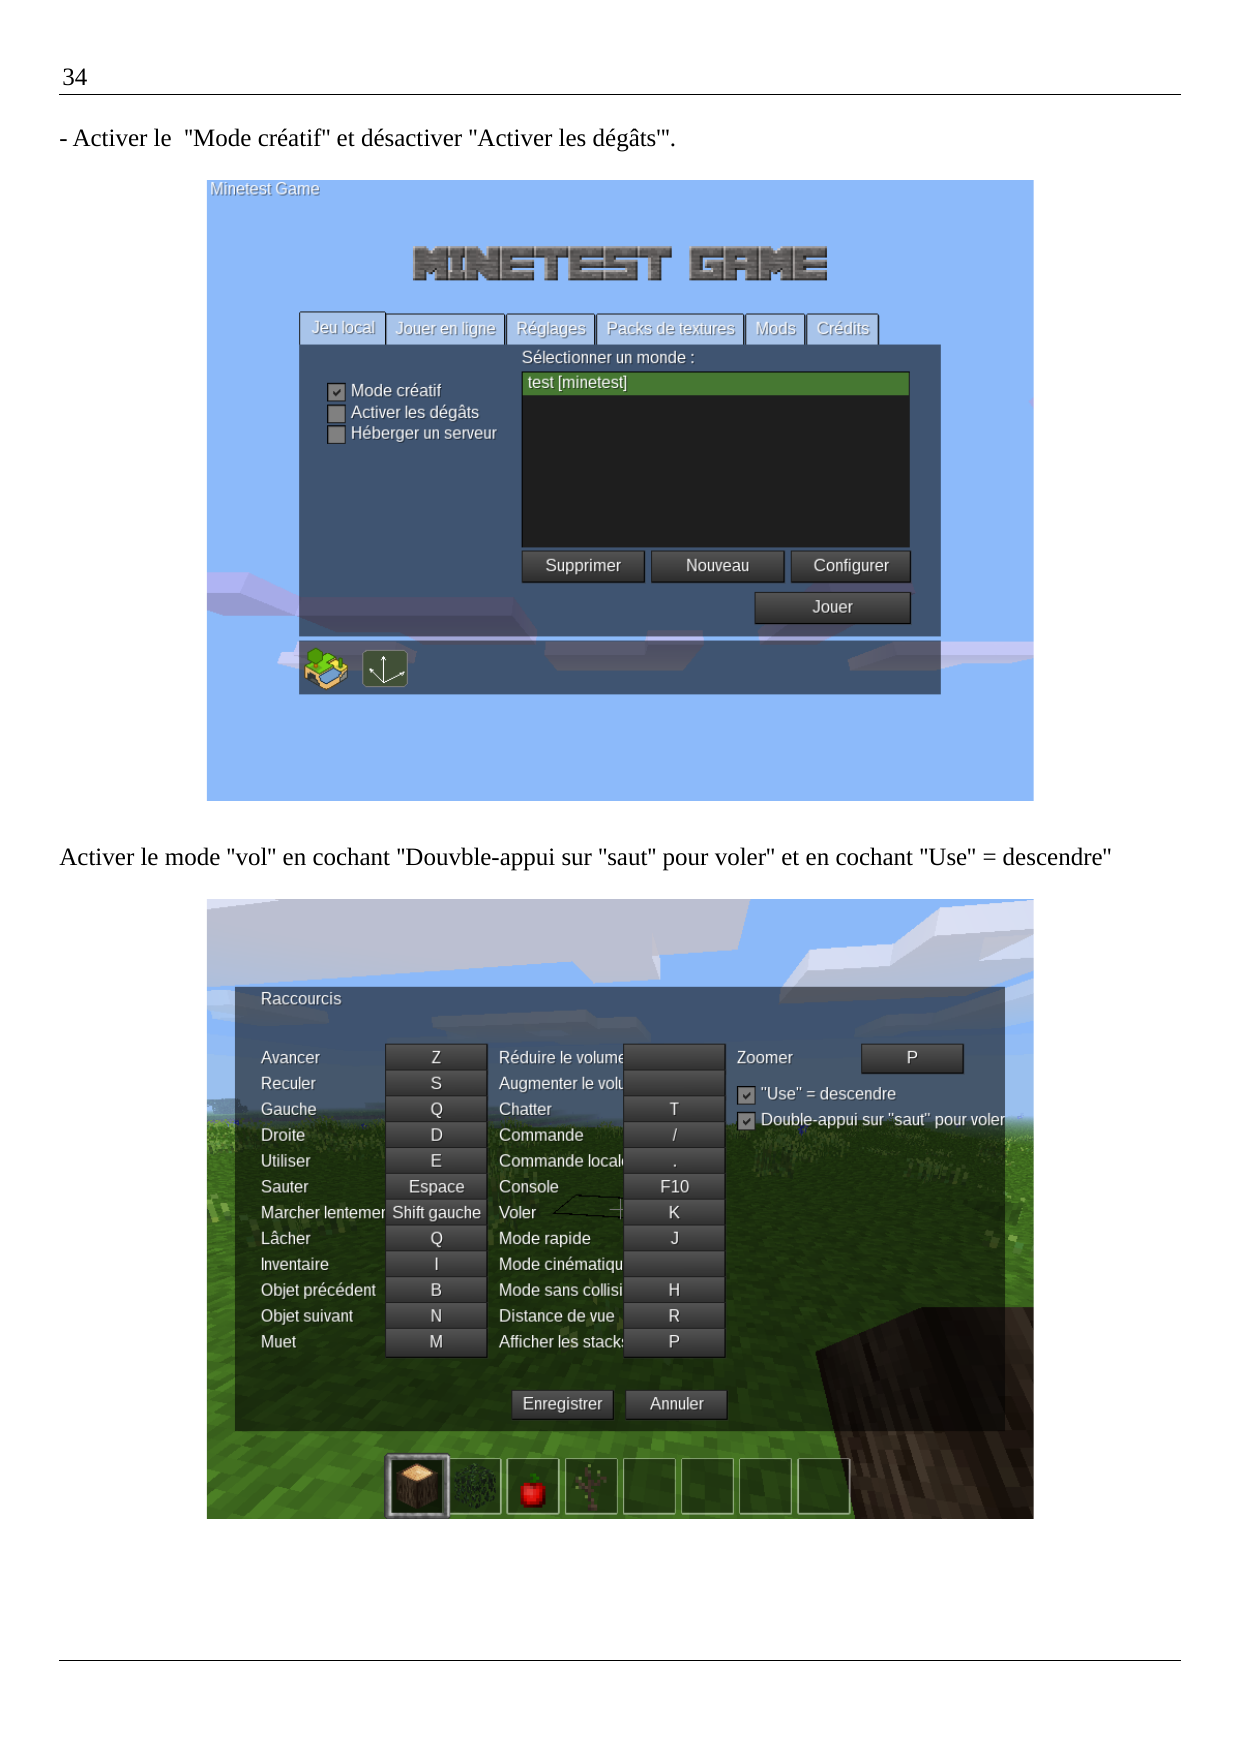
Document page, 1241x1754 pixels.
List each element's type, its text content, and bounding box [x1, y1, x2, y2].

picture [206, 899, 1034, 1519]
text Activer le mode ''vol'' en cochant ''Douvble-appui sur ''saut'' pour voler'' et en cochant ''Use'' = descendre'' [59, 842, 1181, 871]
text - Activer le ''Mode créatif'' et désactiver ''Activer les dégâts'''. [59, 123, 1181, 152]
picture [206, 180, 1034, 801]
